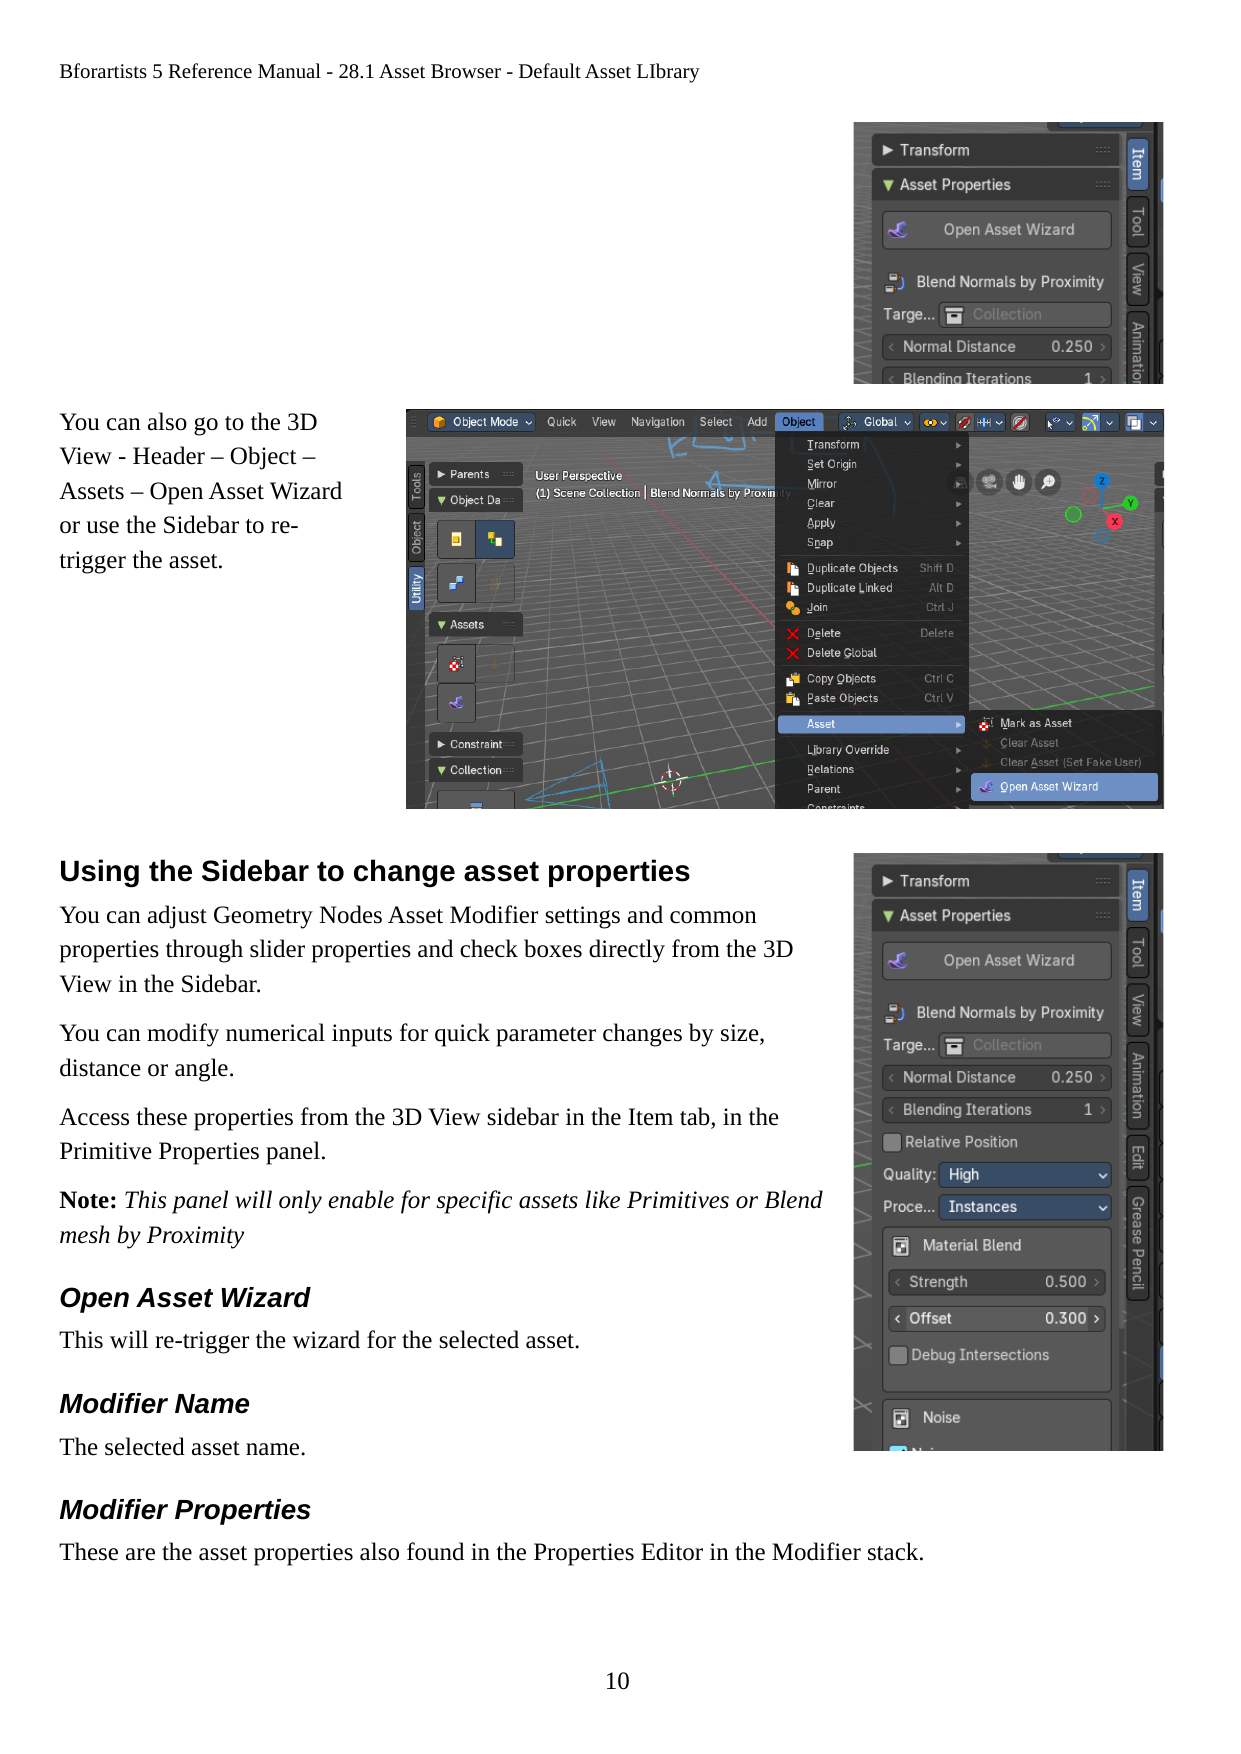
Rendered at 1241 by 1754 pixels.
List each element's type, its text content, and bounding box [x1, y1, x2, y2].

text Access these properties from the 3D View sidebar in the Item tab, in the Primitive Properties panel. [59, 1102, 853, 1165]
text You can also go to the 3D View - Header – Object – Assets – Open Asset Wizard or use the Sidebar to re-trigger the asset. [59, 407, 1181, 574]
text You can modify numerical inputs for quick parameter changes by size, distance or angle. [59, 1018, 853, 1081]
text These are the asset properties also found in the Properties Editor in the Modifier stack. [59, 1537, 1181, 1566]
picture [853, 853, 1164, 1451]
subtitle Using the Sidebar to change asset properties [59, 854, 853, 888]
picture [406, 409, 1165, 809]
text The selected asset name. [59, 1432, 1181, 1460]
text This will re-trigger the wizard for the selected asset. [59, 1326, 853, 1354]
picture [853, 122, 1164, 384]
subtitle Modifier Name [59, 1387, 853, 1419]
subtitle [1164, 1387, 1181, 1419]
text Note: This panel will only enable for specific assets like Primitives or Blend mesh by Proximity [59, 1185, 853, 1248]
subtitle Modifier Properties [59, 1493, 1181, 1525]
subtitle Open Asset Wizard [59, 1281, 853, 1313]
subtitle [1164, 1281, 1181, 1313]
text You can adjust Geometry Nodes Asset Modifier settings and common properties through slider properties and check boxes directly from the 3D View in the Sidebar. [59, 900, 853, 998]
